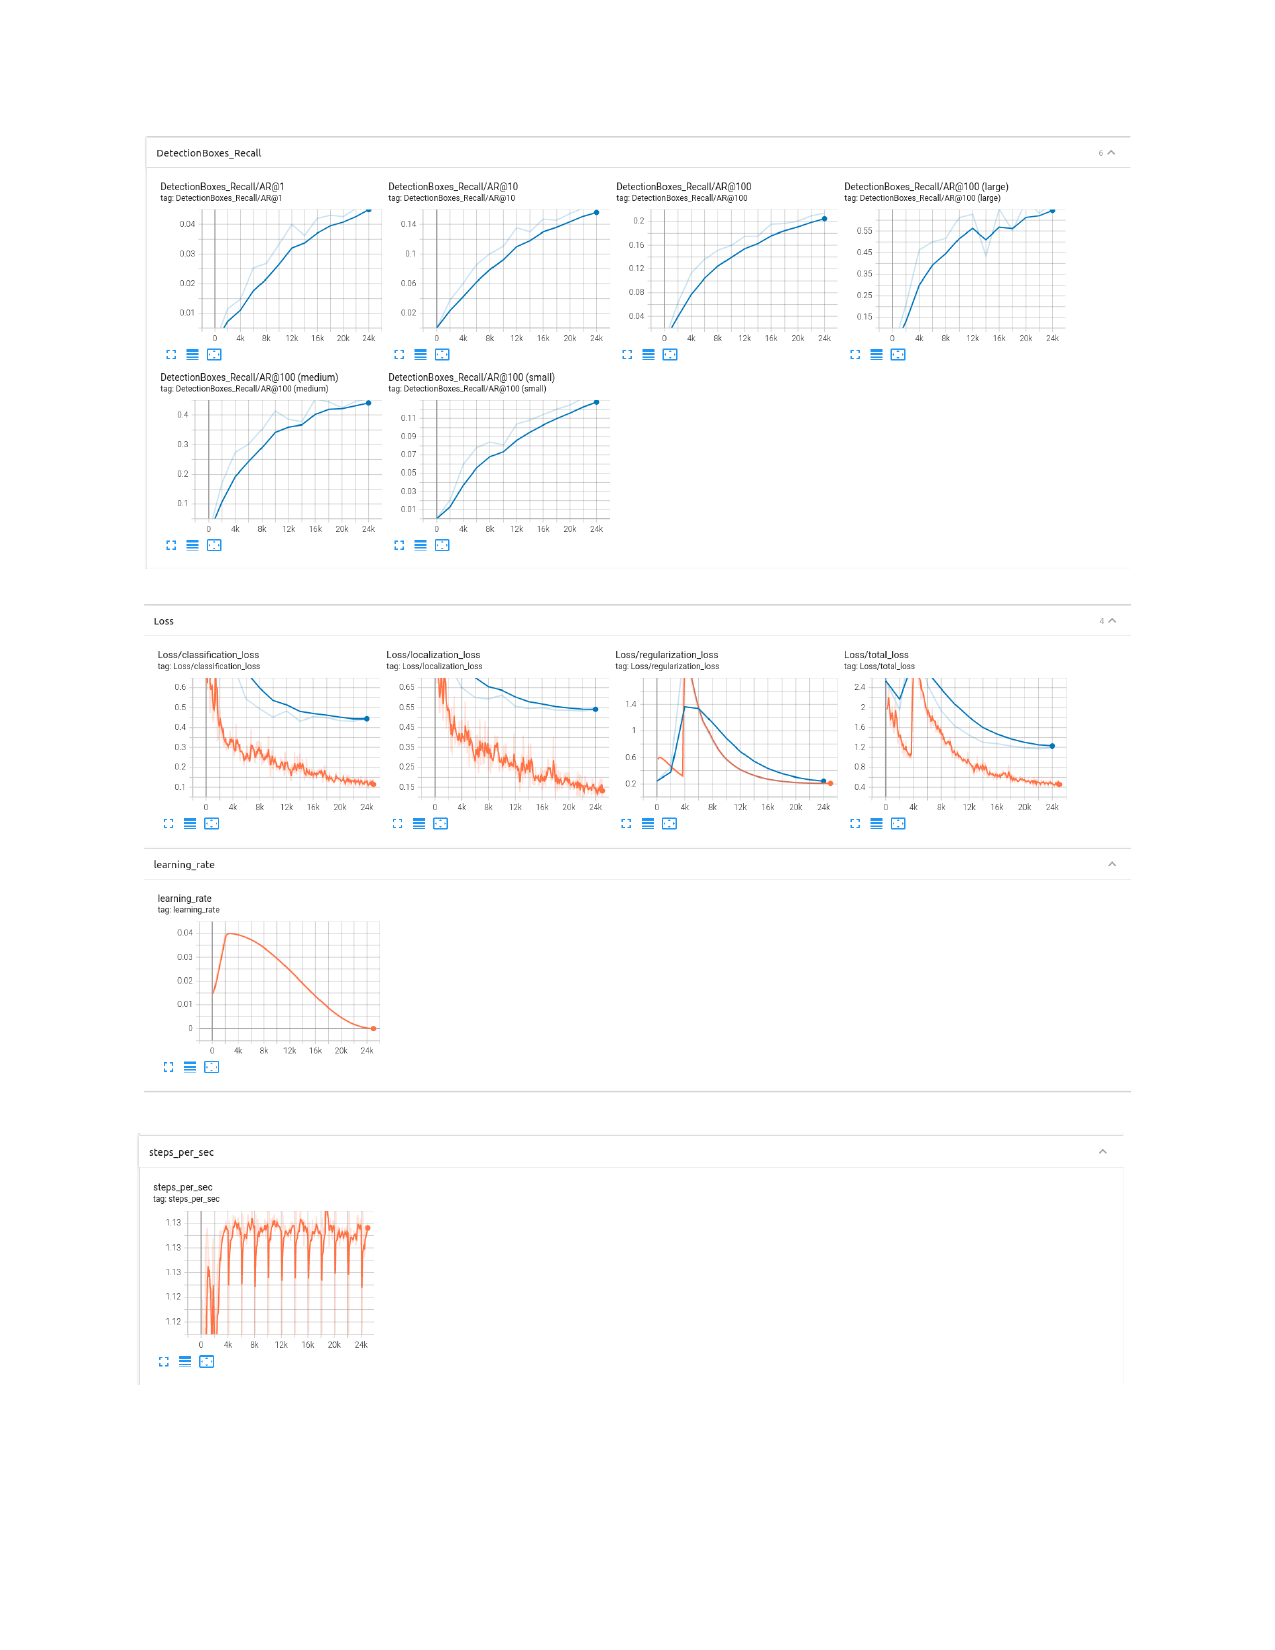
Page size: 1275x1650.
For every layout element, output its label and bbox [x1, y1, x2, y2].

picture [144, 604, 1132, 1093]
table_cell [118, 118, 1157, 597]
picture [144, 136, 1131, 569]
table_cell [118, 1121, 1157, 1413]
picture [136, 1133, 1124, 1385]
table_cell [118, 597, 1157, 1121]
